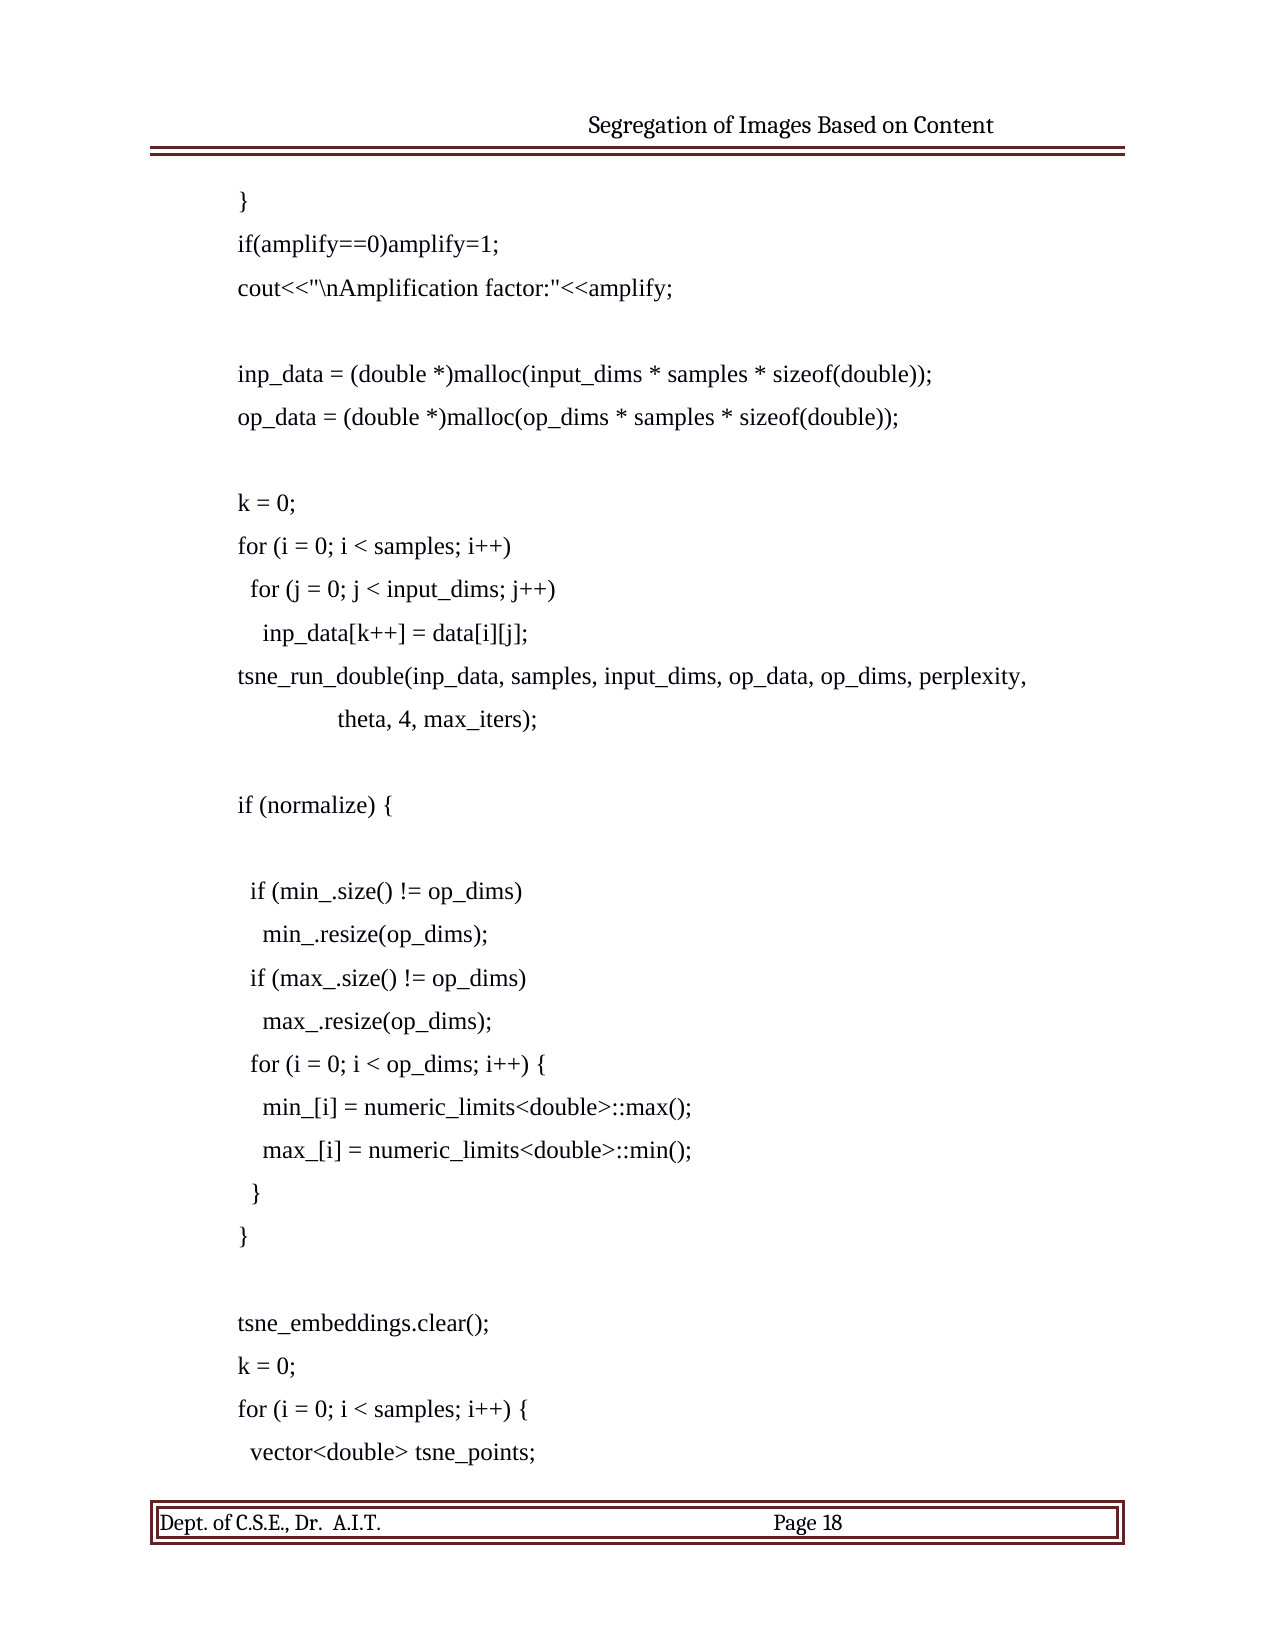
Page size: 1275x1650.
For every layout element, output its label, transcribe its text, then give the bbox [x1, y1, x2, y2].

text k = 0; [225, 1351, 1125, 1379]
text } [225, 1178, 1125, 1207]
text min_[i] = numeric_limits<double>::max(); [225, 1092, 1125, 1121]
text tsne_run_double(inp_data, samples, input_dims, op_data, op_dims, perplexity, [225, 661, 1125, 689]
text if (normalize) { [225, 790, 1125, 819]
text if (max_.size() != op_dims) [225, 963, 1125, 991]
text for (i = 0; i < op_dims; i++) { [225, 1049, 1125, 1078]
text cout<<"\nAmplification factor:"<<amplify; [225, 273, 1125, 301]
text vector<double> tsne_points; [225, 1437, 1125, 1466]
text } [225, 186, 1125, 215]
text op_data = (double *)malloc(op_dims * samples * sizeof(double)); [225, 402, 1125, 431]
text inp_data[k++] = data[i][j]; [225, 618, 1125, 646]
text for (i = 0; i < samples; i++) [225, 531, 1125, 560]
text for (i = 0; i < samples; i++) { [225, 1394, 1125, 1423]
text if(amplify==0)amplify=1; [225, 229, 1125, 258]
text tsne_embeddings.clear(); [225, 1308, 1125, 1336]
text theta, 4, max_iters); [225, 704, 1125, 733]
text max_.resize(op_dims); [225, 1006, 1125, 1034]
text k = 0; [225, 488, 1125, 517]
text min_.resize(op_dims); [225, 919, 1125, 948]
text inp_data = (double *)malloc(input_dims * samples * sizeof(double)); [225, 359, 1125, 388]
text } [225, 1221, 1125, 1250]
text for (j = 0; j < input_dims; j++) [225, 574, 1125, 603]
text if (min_.size() != op_dims) [225, 876, 1125, 905]
text max_[i] = numeric_limits<double>::min(); [225, 1135, 1125, 1164]
